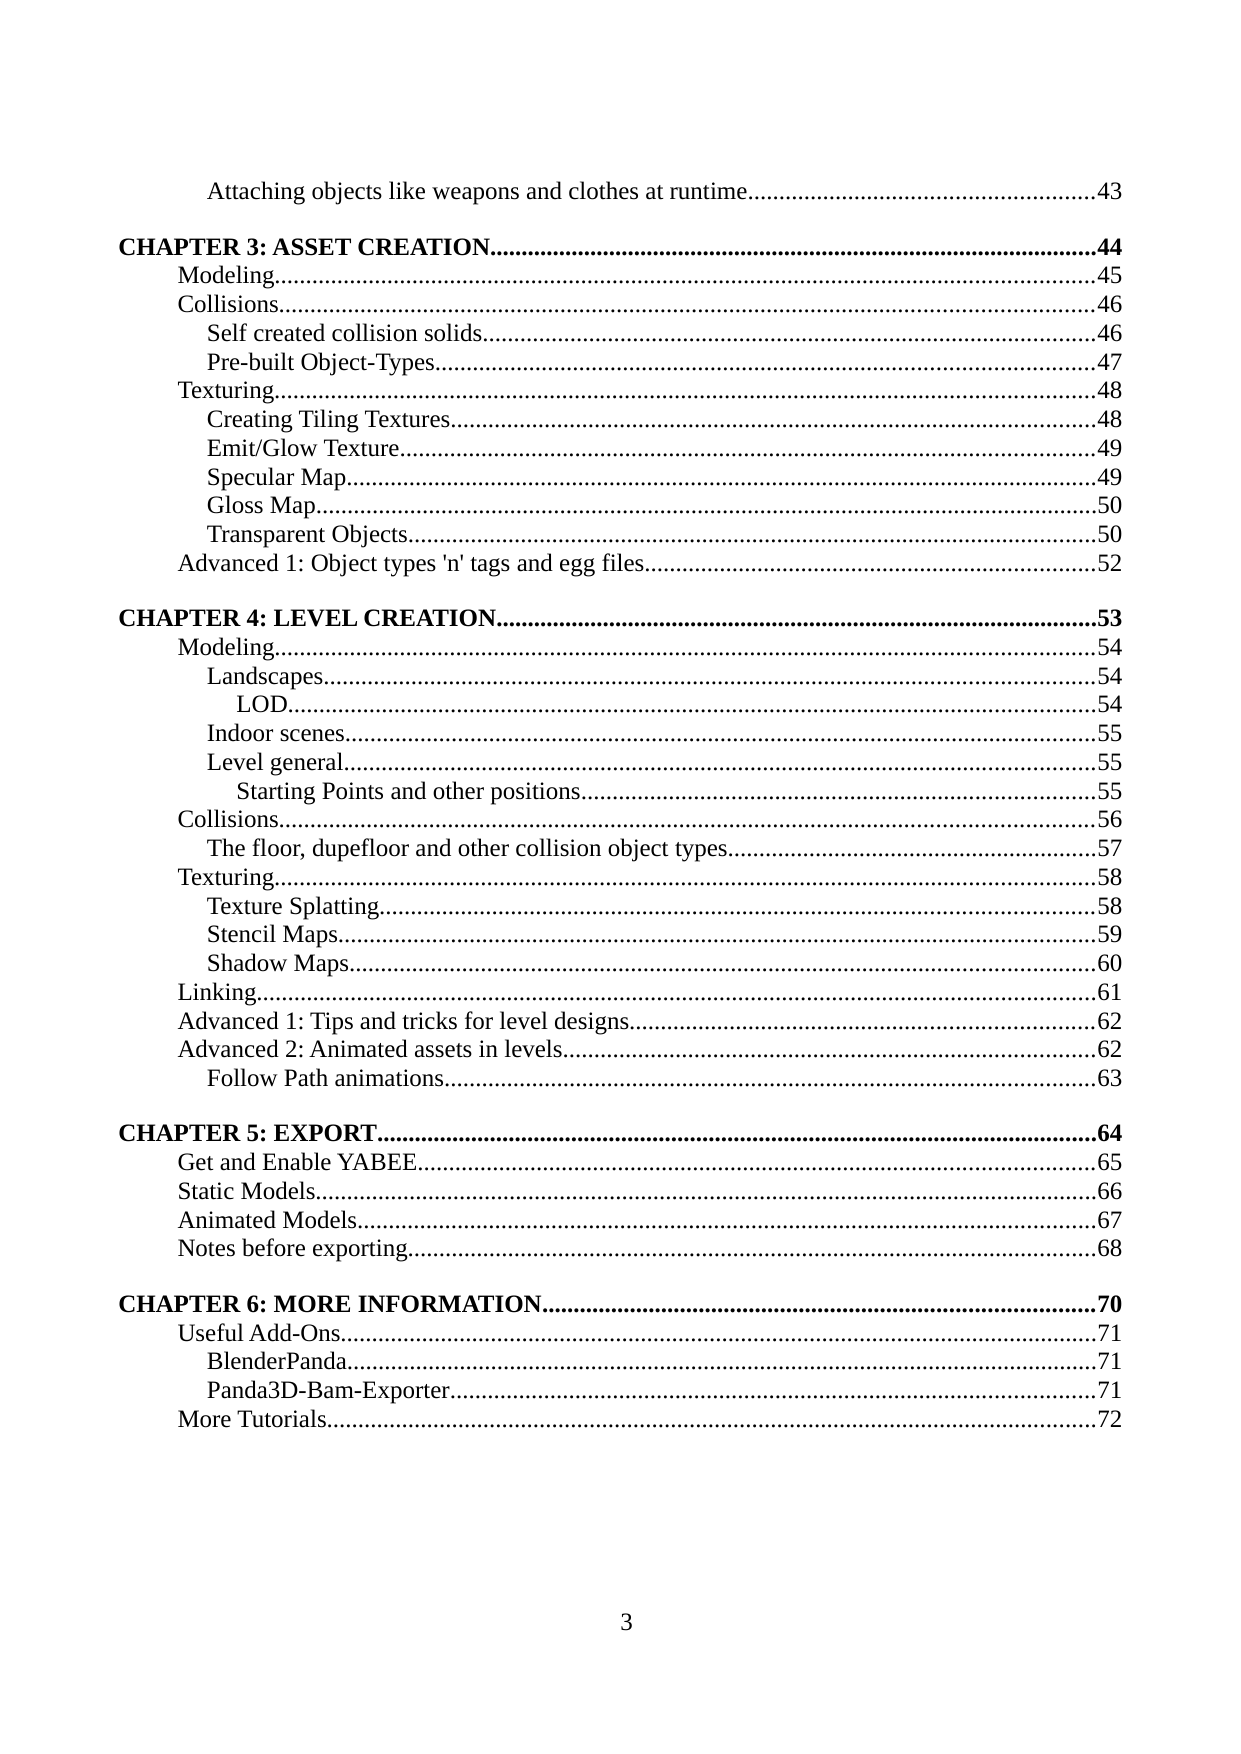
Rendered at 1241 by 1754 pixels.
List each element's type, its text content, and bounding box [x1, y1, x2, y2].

text Panda3D-Bam-Exporter 71 [207, 1375, 1122, 1404]
text LOD 54 [236, 689, 1122, 718]
text The floor, dupefloor and other collision object types 57 [207, 833, 1122, 862]
text Follow Path animations 63 [207, 1063, 1122, 1092]
text Gloss Map 50 [207, 490, 1122, 519]
text Static Models 66 [177, 1176, 1122, 1205]
text Chapter 5: Export 64 [118, 1118, 1122, 1147]
text Creating Tiling Textures 48 [207, 404, 1122, 433]
text Get and Enable YABEE 65 [177, 1147, 1122, 1176]
text Collisions 46 [177, 289, 1122, 318]
text Shadow Maps 60 [207, 948, 1122, 977]
text Notes before exporting 68 [177, 1233, 1122, 1262]
text More Tutorials 72 [177, 1404, 1122, 1433]
text Indoor scenes 55 [207, 718, 1122, 747]
text Transparent Objects 50 [207, 519, 1122, 548]
text Chapter 6: More information 70 [118, 1289, 1122, 1318]
text Texture Splatting 58 [207, 891, 1122, 919]
text Modeling 45 [177, 260, 1122, 289]
text Attaching objects like weapons and clothes at runtime 43 [207, 176, 1122, 205]
text BlenderPanda 71 [207, 1346, 1122, 1375]
text Modeling 54 [177, 632, 1122, 661]
text Useful Add-Ons 71 [177, 1318, 1122, 1346]
text Animated Models 67 [177, 1205, 1122, 1233]
text Self created collision solids 46 [207, 318, 1122, 347]
text Chapter 4: Level Creation 53 [118, 603, 1122, 632]
text Texturing 58 [177, 862, 1122, 891]
text Linking 61 [177, 977, 1122, 1006]
text Collisions 56 [177, 804, 1122, 833]
text Emit/Glow Texture 49 [207, 433, 1122, 462]
text Stencil Maps 59 [207, 919, 1122, 948]
text Starting Points and other positions 55 [236, 776, 1122, 804]
text Landscapes 54 [207, 661, 1122, 689]
text Chapter 3: Asset creation 44 [118, 232, 1122, 260]
text Level general 55 [207, 747, 1122, 776]
text Advanced 1: Object types 'n' tags and egg files 52 [177, 548, 1122, 577]
text Advanced 1: Tips and tricks for level designs 62 [177, 1006, 1122, 1034]
text Specular Map 49 [207, 462, 1122, 490]
text Advanced 2: Animated assets in levels 62 [177, 1034, 1122, 1063]
text Texturing 48 [177, 375, 1122, 404]
text Pre-built Object-Types 47 [207, 347, 1122, 375]
